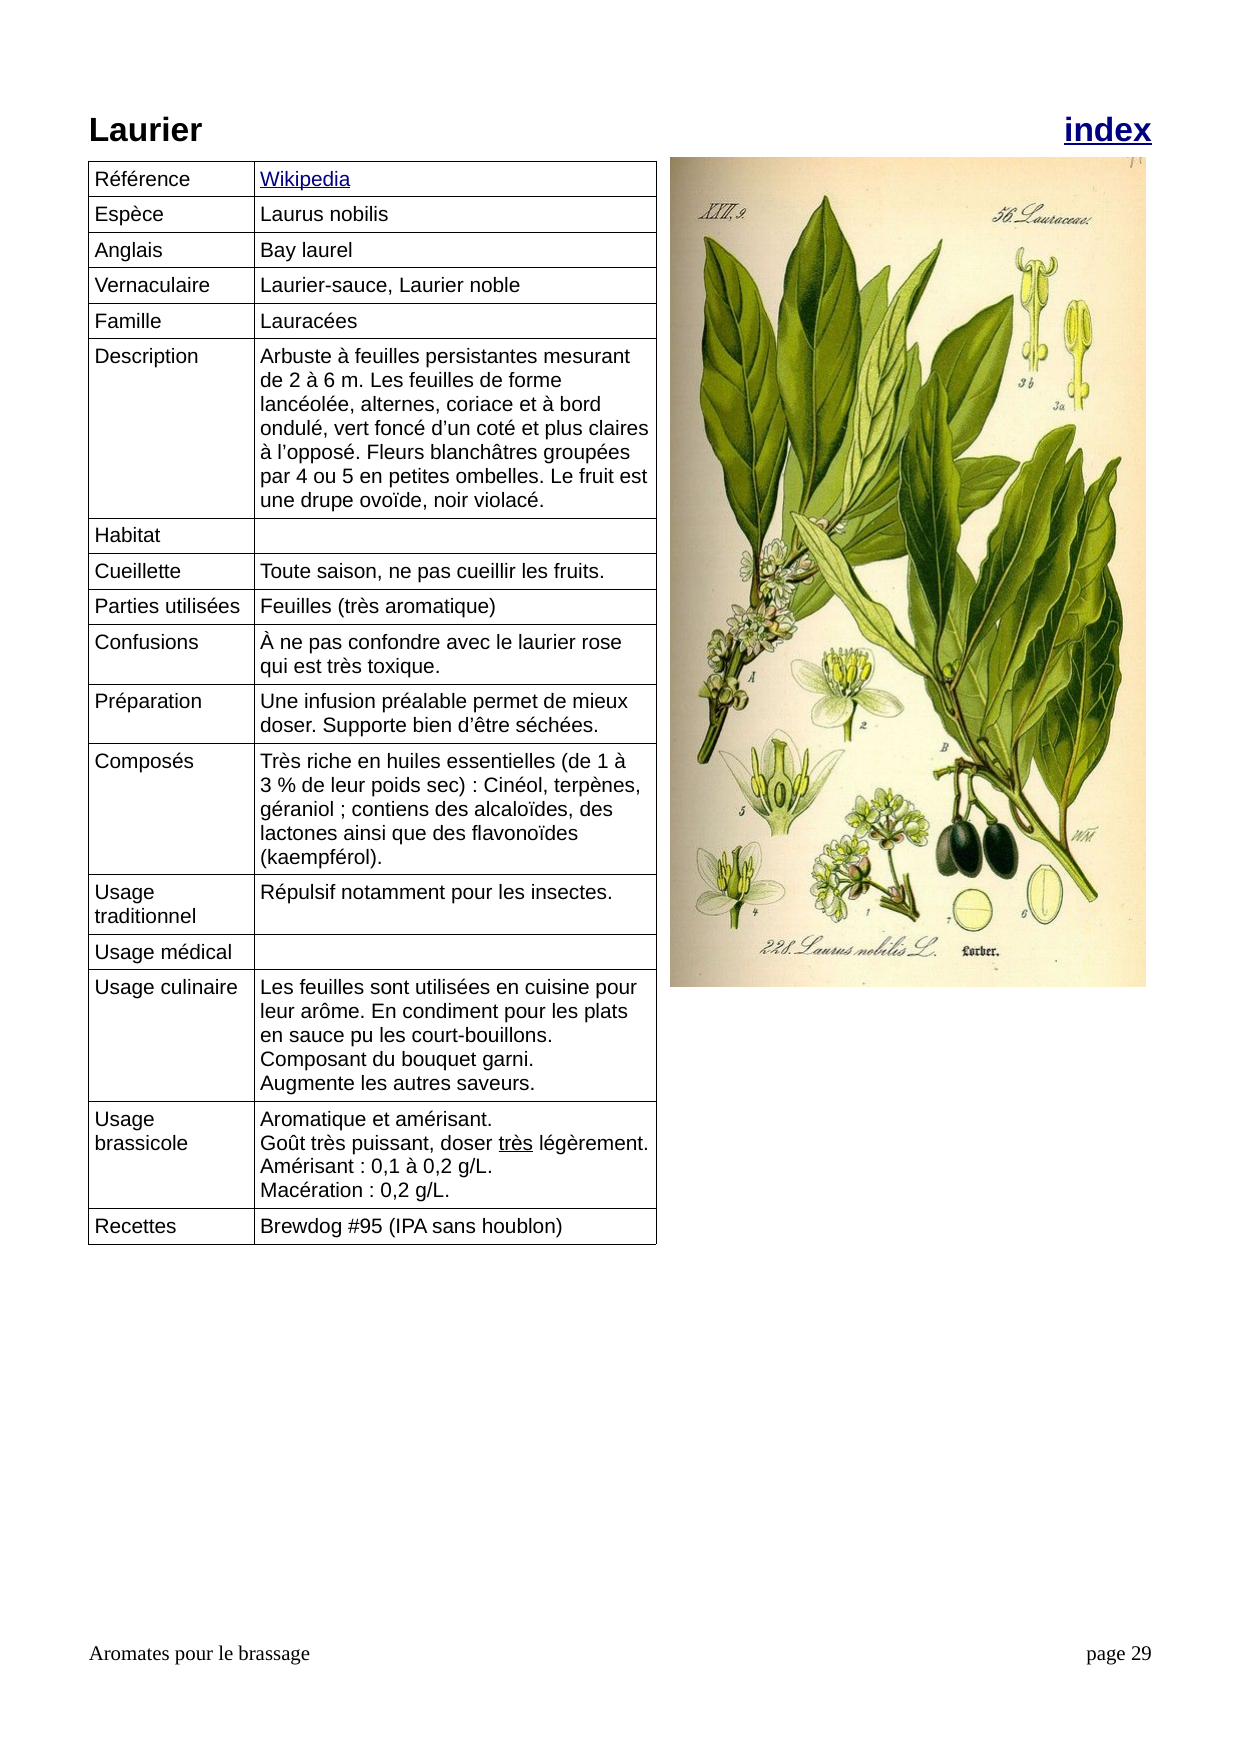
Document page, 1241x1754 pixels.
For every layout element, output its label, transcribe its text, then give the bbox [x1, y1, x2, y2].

table_cell Parties utilisées [89, 590, 254, 624]
table_cell Arbuste à feuilles persistantes mesurant de 2 à 6 m. Les feuilles de forme lancéolée, alternes, coriace et à bord ondulé, vert foncé d’un coté et plus claires à l’opposé. Fleurs blanchâtres groupées par 4 ou 5 en petites ombelles. Le fruit est une drupe ovoïde, noir violacé. [255, 339, 656, 517]
table_cell Recettes [89, 1209, 254, 1243]
table_cell Une infusion préalable permet de mieux doser. Supporte bien d’être séchées. [255, 685, 656, 743]
table_cell Anglais [89, 233, 254, 267]
table_cell Famille [89, 304, 254, 338]
table_cell Très riche en huiles essentielles (de 1 à 3 % de leur poids sec) : Cinéol, terpènes, géraniol ; contiens des alcaloïdes, des lactones ainsi que des flavonoïdes (kaempférol). [255, 744, 656, 874]
table_cell [255, 519, 656, 553]
table_cell Vernaculaire [89, 268, 254, 303]
table_cell Cueillette [89, 554, 254, 588]
subtitle Laurier index [88, 109, 1152, 148]
table_cell Espèce [89, 197, 254, 232]
table_cell Usage brassicole [89, 1102, 254, 1208]
table_cell Toute saison, ne pas cueillir les fruits. [255, 554, 656, 588]
table_cell Répulsif notamment pour les insectes. [255, 875, 656, 934]
table_header Wikipedia [255, 162, 656, 196]
table_cell Habitat [89, 519, 254, 553]
table_cell Laurier-sauce, Laurier noble [255, 268, 656, 303]
table_cell Les feuilles sont utilisées en cuisine pour leur arôme. En condiment pour les plats en sauce pu les court-bouillons. Composant du bouquet garni. Augmente les autres saveurs. [255, 970, 656, 1101]
table_cell Lauracées [255, 304, 656, 338]
picture [670, 157, 1146, 987]
table_cell Laurus nobilis [255, 197, 656, 232]
table_cell Composés [89, 744, 254, 874]
table_cell Préparation [89, 685, 254, 743]
table_cell À ne pas confondre avec le laurier rose qui est très toxique. [255, 625, 656, 683]
table_cell Confusions [89, 625, 254, 683]
table_cell Usage traditionnel [89, 875, 254, 934]
table_cell Description [89, 339, 254, 517]
table_cell Usage médical [89, 935, 254, 969]
table_cell Usage culinaire [89, 970, 254, 1101]
table_cell Brewdog #95 (IPA sans houblon) [255, 1209, 656, 1243]
table_header Référence [89, 162, 254, 196]
table_cell Aromatique et amérisant. Goût très puissant, doser très légèrement. Amérisant : 0,1 à 0,2 g/L. Macération : 0,2 g/L. [255, 1102, 656, 1208]
table_cell Bay laurel [255, 233, 656, 267]
table_cell [255, 935, 656, 969]
table_cell Feuilles (très aromatique) [255, 590, 656, 624]
